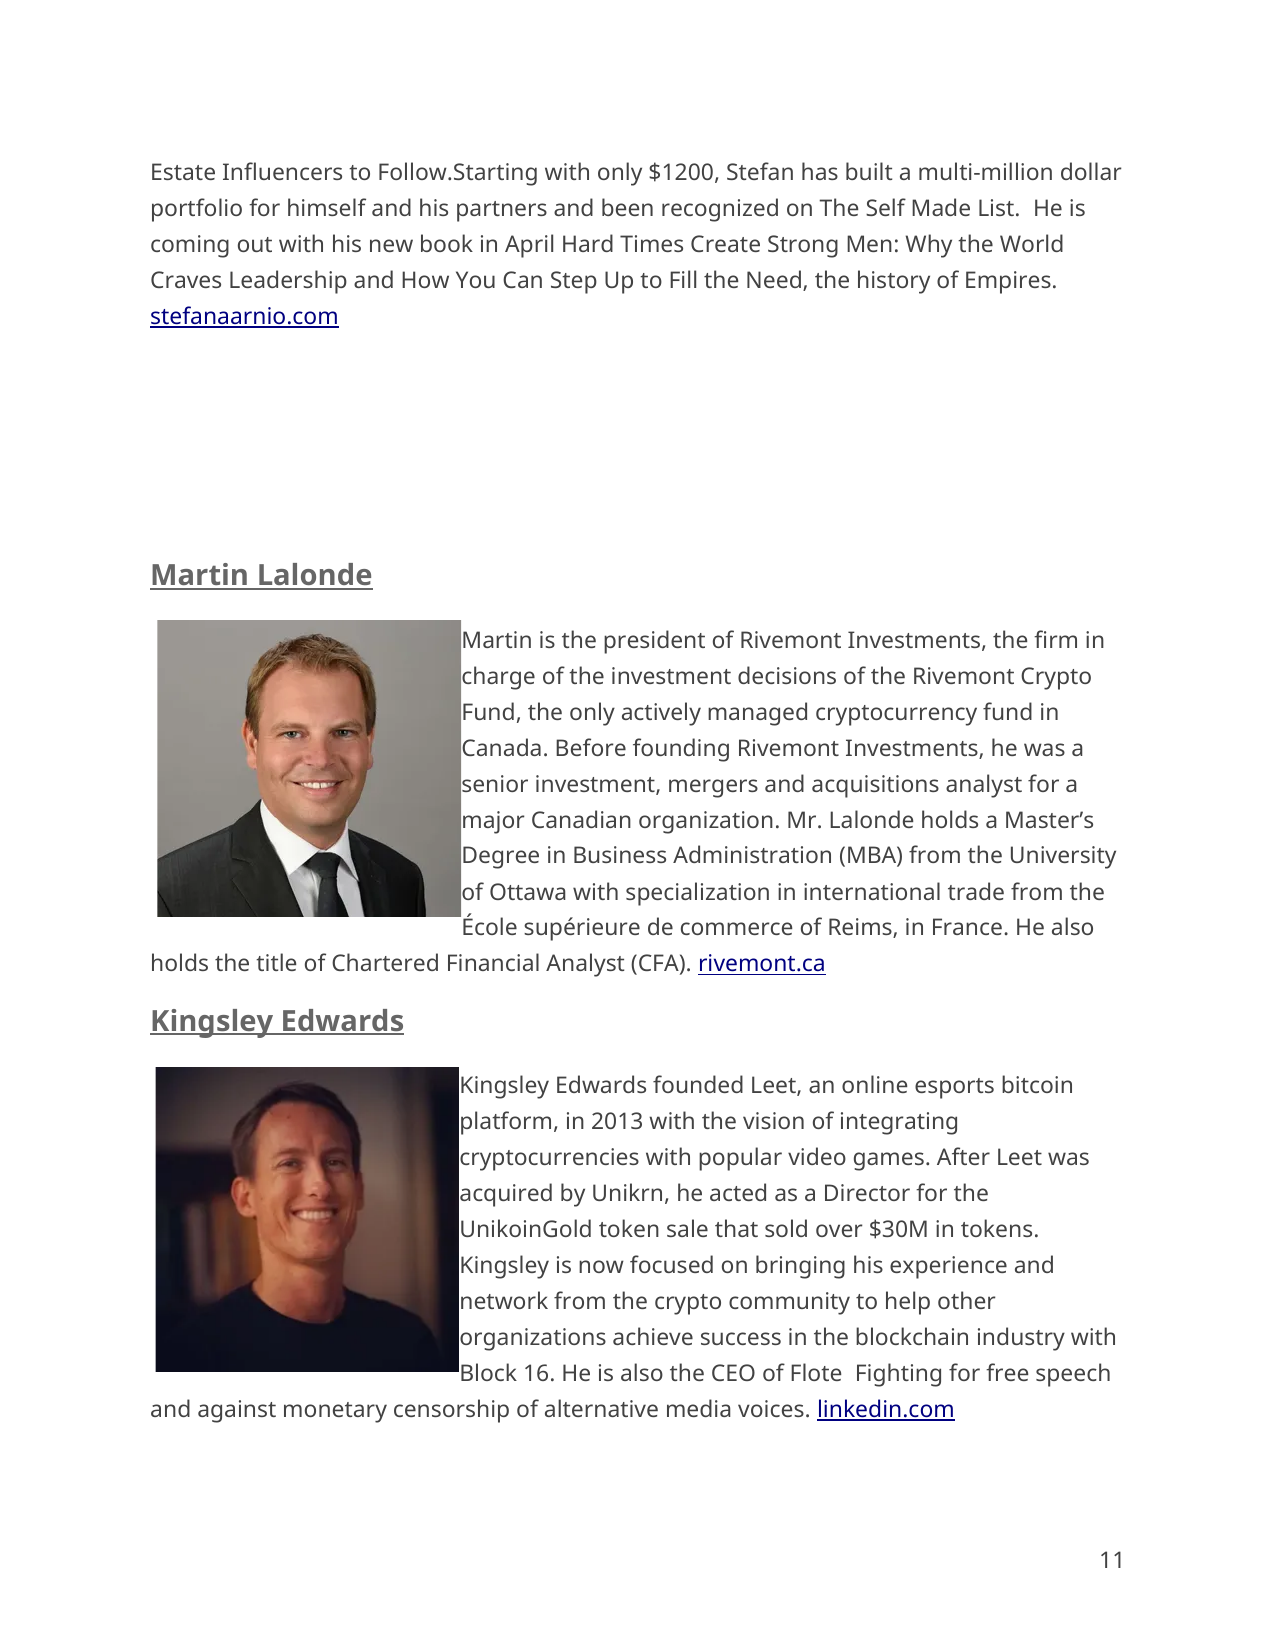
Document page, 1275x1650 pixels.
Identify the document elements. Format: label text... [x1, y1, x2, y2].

text Martin is the president of Rivemont Investments, the firm in charge of the investment decisions of the Rivemont Crypto Fund, the only actively managed cryptocurrency fund in Canada. Before founding Rivemont Investments, he was a senior investment, mergers and acquisitions analyst for a major Canadian organization. Mr. Lalonde holds a Master’s Degree in Business Administration (MBA) from the University of Ottawa with specialization in international trade from the École supérieure de commerce of Reims, in France. He also holds the title of Chartered Financial Analyst (CFA). rivemont.ca [150, 624, 1125, 978]
picture [157, 620, 462, 917]
text Estate Influencers to Follow.Starting with only $1200, Stefan has built a multi-million dollar portfolio for himself and his partners and been recognized on The Self Made List. He is coming out with his new book in April Hard Times Create Strong Men: Why the World Craves Leadership and How You Can Step Up to Fill the Need, the history of Empires. stefanaarnio.com [150, 156, 1125, 331]
subtitle Kingsley Edwards [150, 1000, 1125, 1039]
picture [155, 1067, 459, 1372]
text Kingsley Edwards founded Leet, an online esports bitcoin platform, in 2013 with the vision of integrating cryptocurrencies with popular video games. After Leet was acquired by Unikrn, he acted as a Director for the UnikoinGold token sale that sold over $30M in tokens. Kingsley is now focused on bringing his experience and network from the crypto community to help other organizations achieve success in the blockchain industry with Block 16. He is also the CEO of Flote Fighting for free speech and against monetary censorship of alternative media voices. linkedin.com [150, 1069, 1125, 1424]
subtitle Martin Lalonde [150, 555, 1125, 594]
